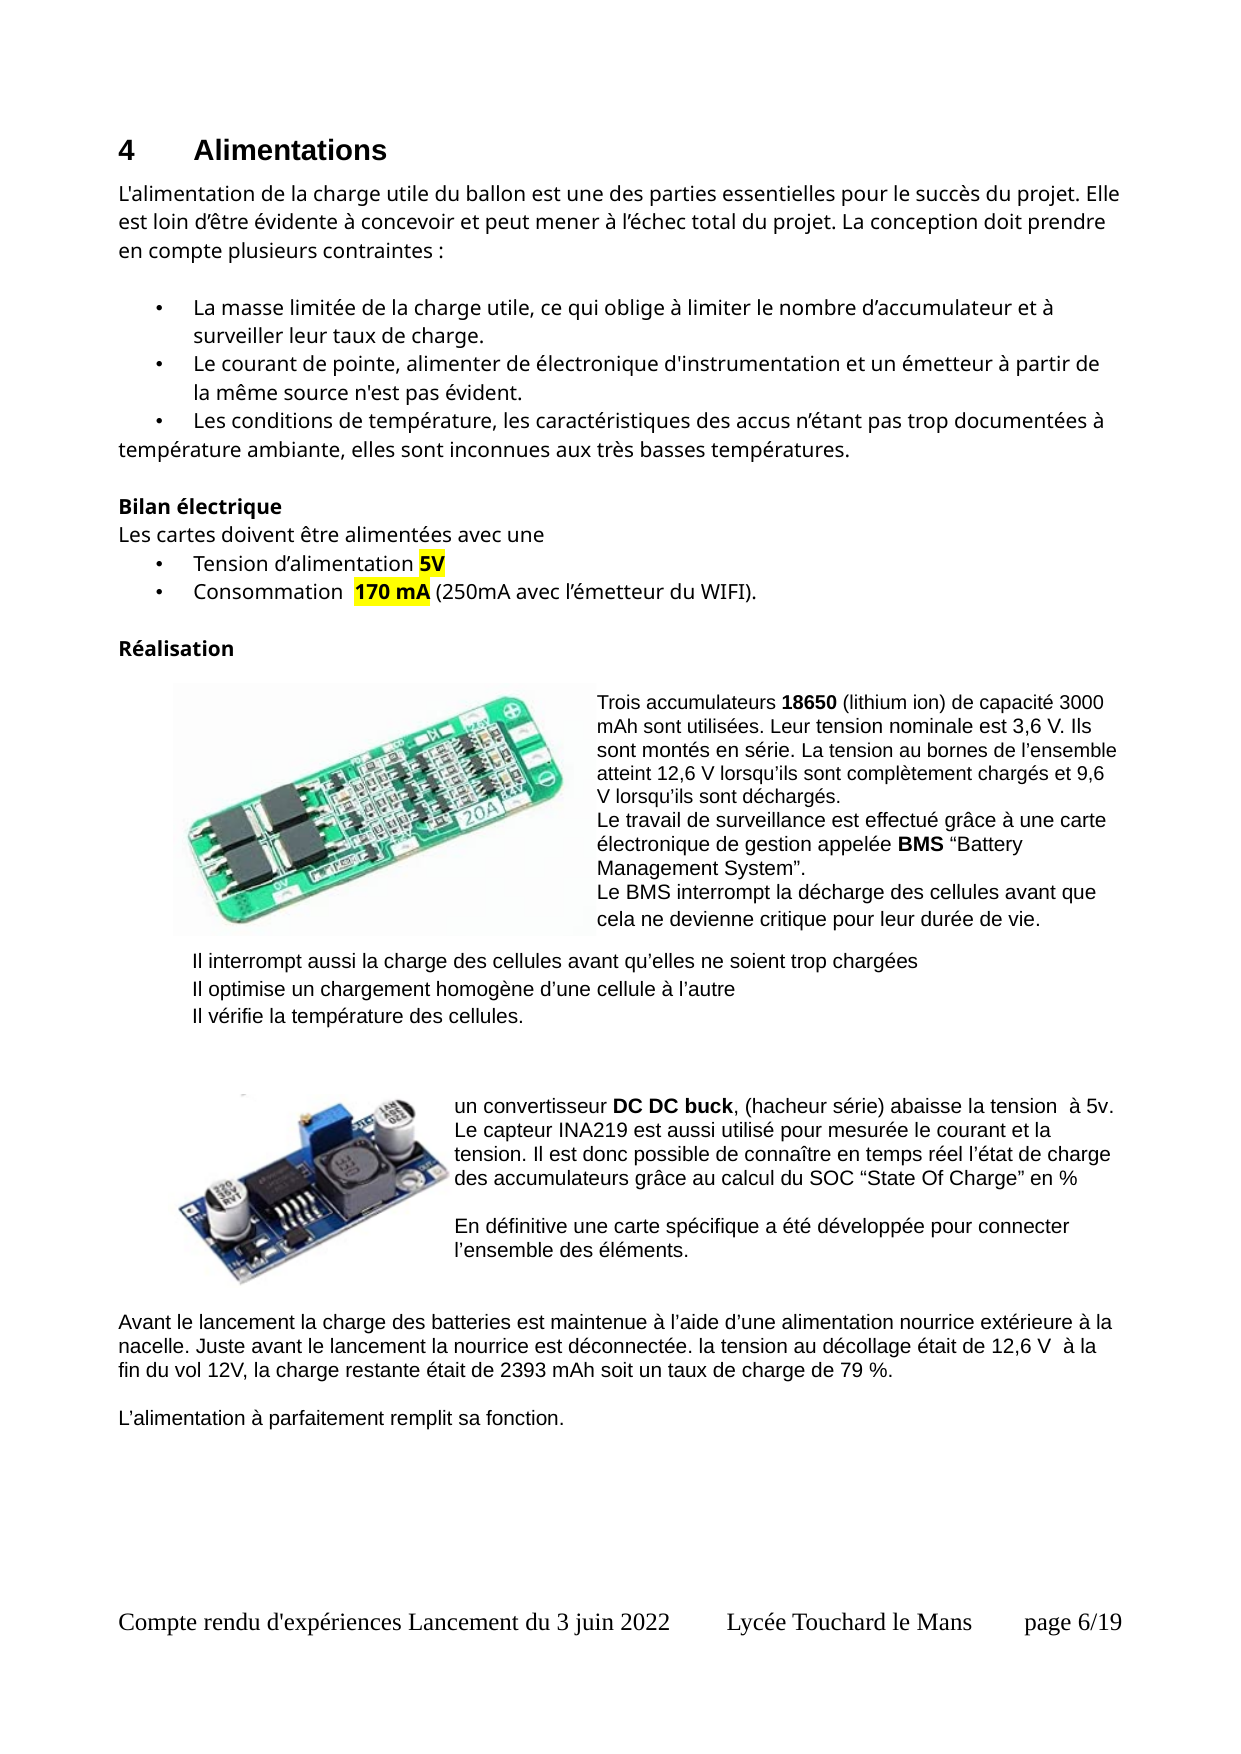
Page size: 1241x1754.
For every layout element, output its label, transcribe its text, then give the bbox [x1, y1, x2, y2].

list Il vérifie la température des cellules. [118, 1004, 1122, 1028]
subtitle Alimentations [118, 133, 1122, 166]
list La masse limitée de la charge utile, ce qui oblige à limiter le nombre d’accumulateur et à surveiller leur taux de charge. [156, 293, 1122, 349]
picture [134, 683, 597, 936]
text température ambiante, elles sont inconnues aux très basses températures. [118, 435, 1122, 463]
text En définitive une carte spécifique a été développée pour connecter l’ensemble des éléments. [454, 1214, 1122, 1262]
text Le BMS interrompt la décharge des cellules avant que cela ne devienne critique pour leur durée de vie. [597, 880, 1122, 931]
text Le travail de surveillance est effectué grâce à une carte électronique de gestion appelée BMS “Battery Management System”. [597, 808, 1122, 880]
text Réalisation [118, 634, 1122, 662]
text Les cartes doivent être alimentées avec une [118, 520, 1122, 549]
text un convertisseur DC DC buck, (hacheur série) abaisse la tension à 5v. [454, 1094, 1122, 1118]
list Consommation 170 mA (250mA avec l’émetteur du WIFI). [156, 577, 1122, 606]
text L’alimentation à parfaitement remplit sa fonction. [118, 1406, 1122, 1430]
list Il interrompt aussi la charge des cellules avant qu’elles ne soient trop chargées [118, 949, 1122, 973]
list Tension d’alimentation 5V [156, 549, 1122, 577]
text Trois accumulateurs 18650 (lithium ion) de capacité 3000 mAh sont utilisées. Leur tension nominale est 3,6 V. Ils sont montés en série. La tension au bornes de l’ensemble atteint 12,6 V lorsqu’ils sont complètement chargés et 9,6 V lorsqu’ils sont déchargés. [597, 691, 1122, 808]
list Les conditions de température, les caractéristiques des accus n’étant pas trop documentées à [156, 406, 1122, 435]
text Avant le lancement la charge des batteries est maintenue à l’aide d’une alimentation nourrice extérieure à la nacelle. Juste avant le lancement la nourrice est déconnectée. la tension au décollage était de 12,6 V à la fin du vol 12V, la charge restante était de 2393 mAh soit un taux de charge de 79 %. [118, 1310, 1122, 1382]
list Le courant de pointe, alimenter de électronique d'instrumentation et un émetteur à partir de la même source n'est pas évident. [156, 349, 1122, 406]
list Il optimise un chargement homogène d’une cellule à l’autre [118, 977, 1122, 1001]
text L'alimentation de la charge utile du ballon est une des parties essentielles pour le succès du projet. Elle est loin d’être évidente à concevoir et peut mener à l’échec total du projet. La conception doit prendre en compte plusieurs contraintes : [118, 179, 1122, 264]
text Bilan électrique [118, 492, 1122, 520]
text Le capteur INA219 est aussi utilisé pour mesurée le courant et la tension. Il est donc possible de connaître en temps réel l’état de charge des accumulateurs grâce au calcul du SOC “State Of Charge” en % [454, 1118, 1122, 1190]
picture [167, 1094, 454, 1288]
text [118, 1214, 167, 1262]
